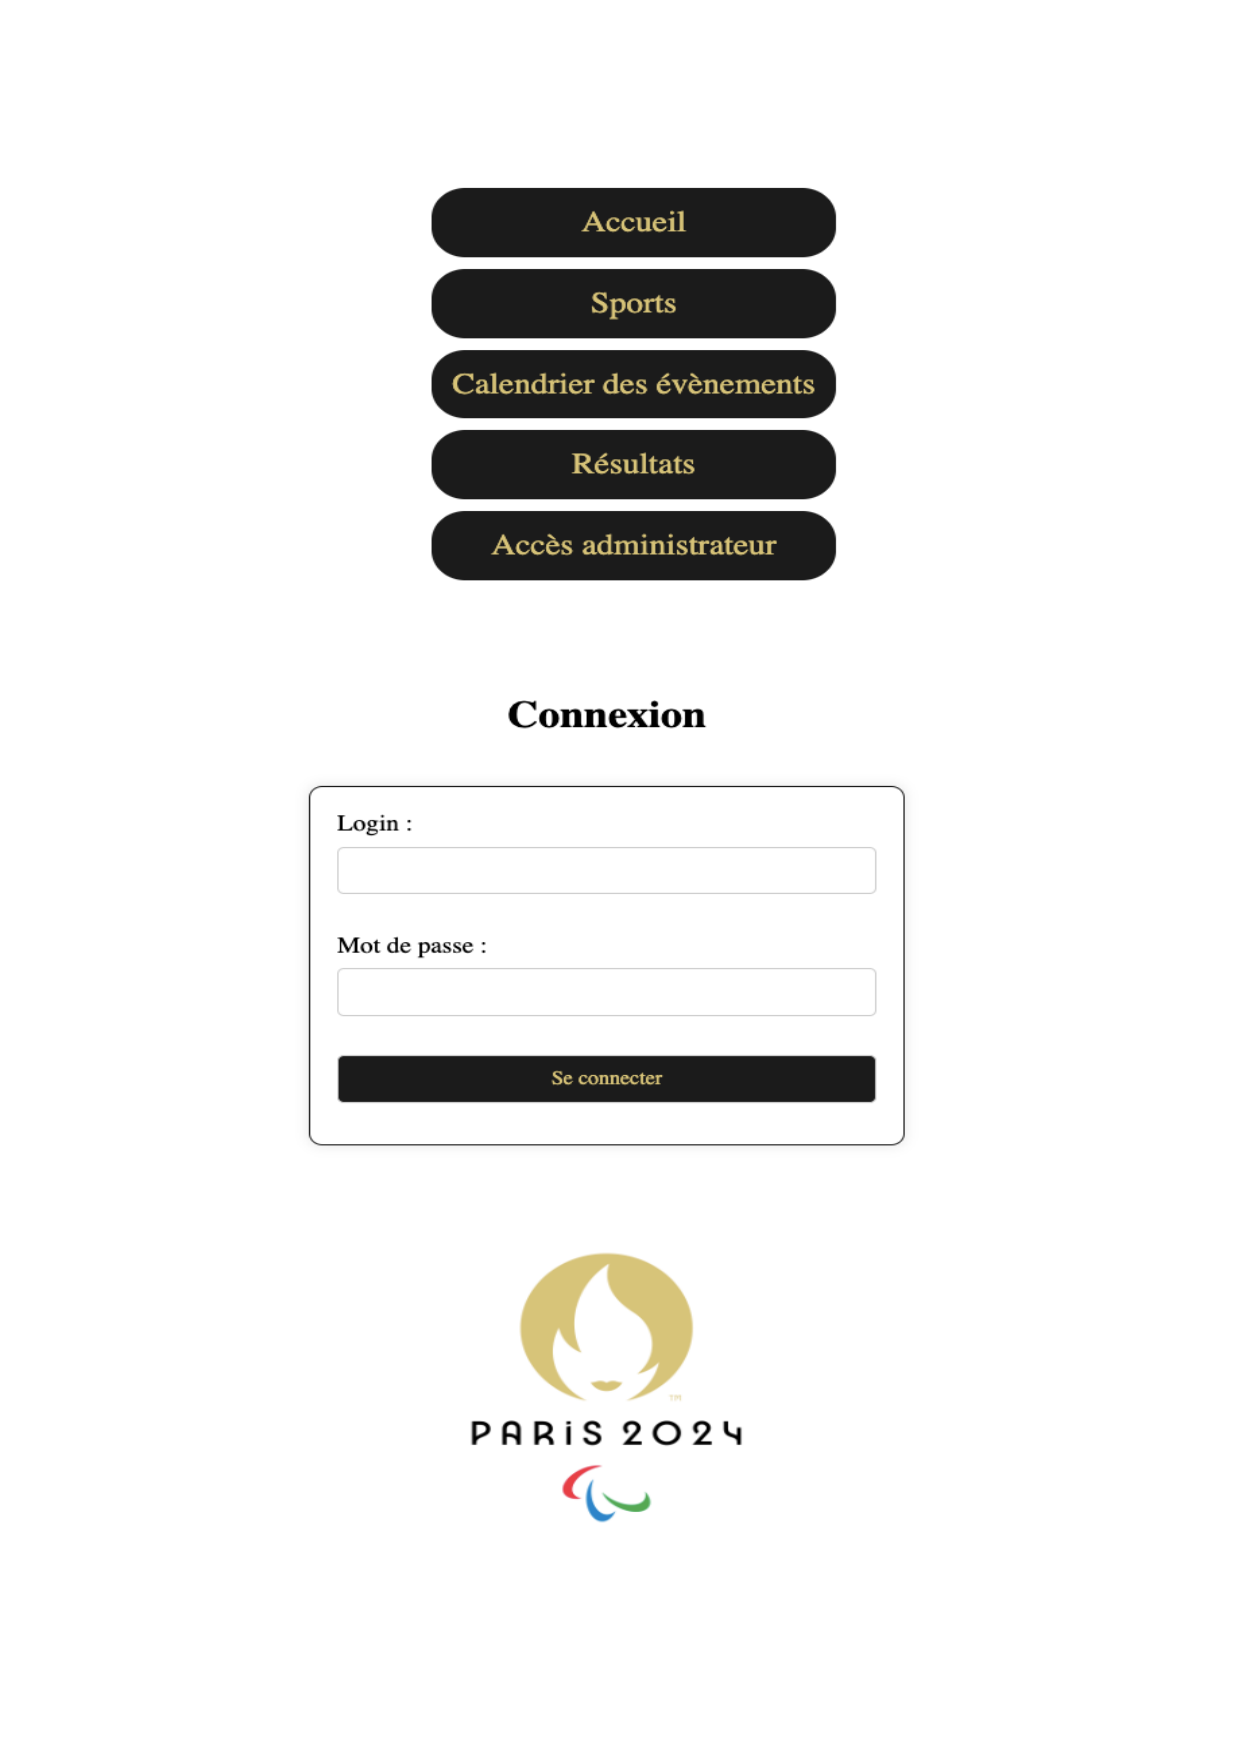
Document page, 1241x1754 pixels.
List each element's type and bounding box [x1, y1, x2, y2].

picture [270, 134, 944, 1606]
